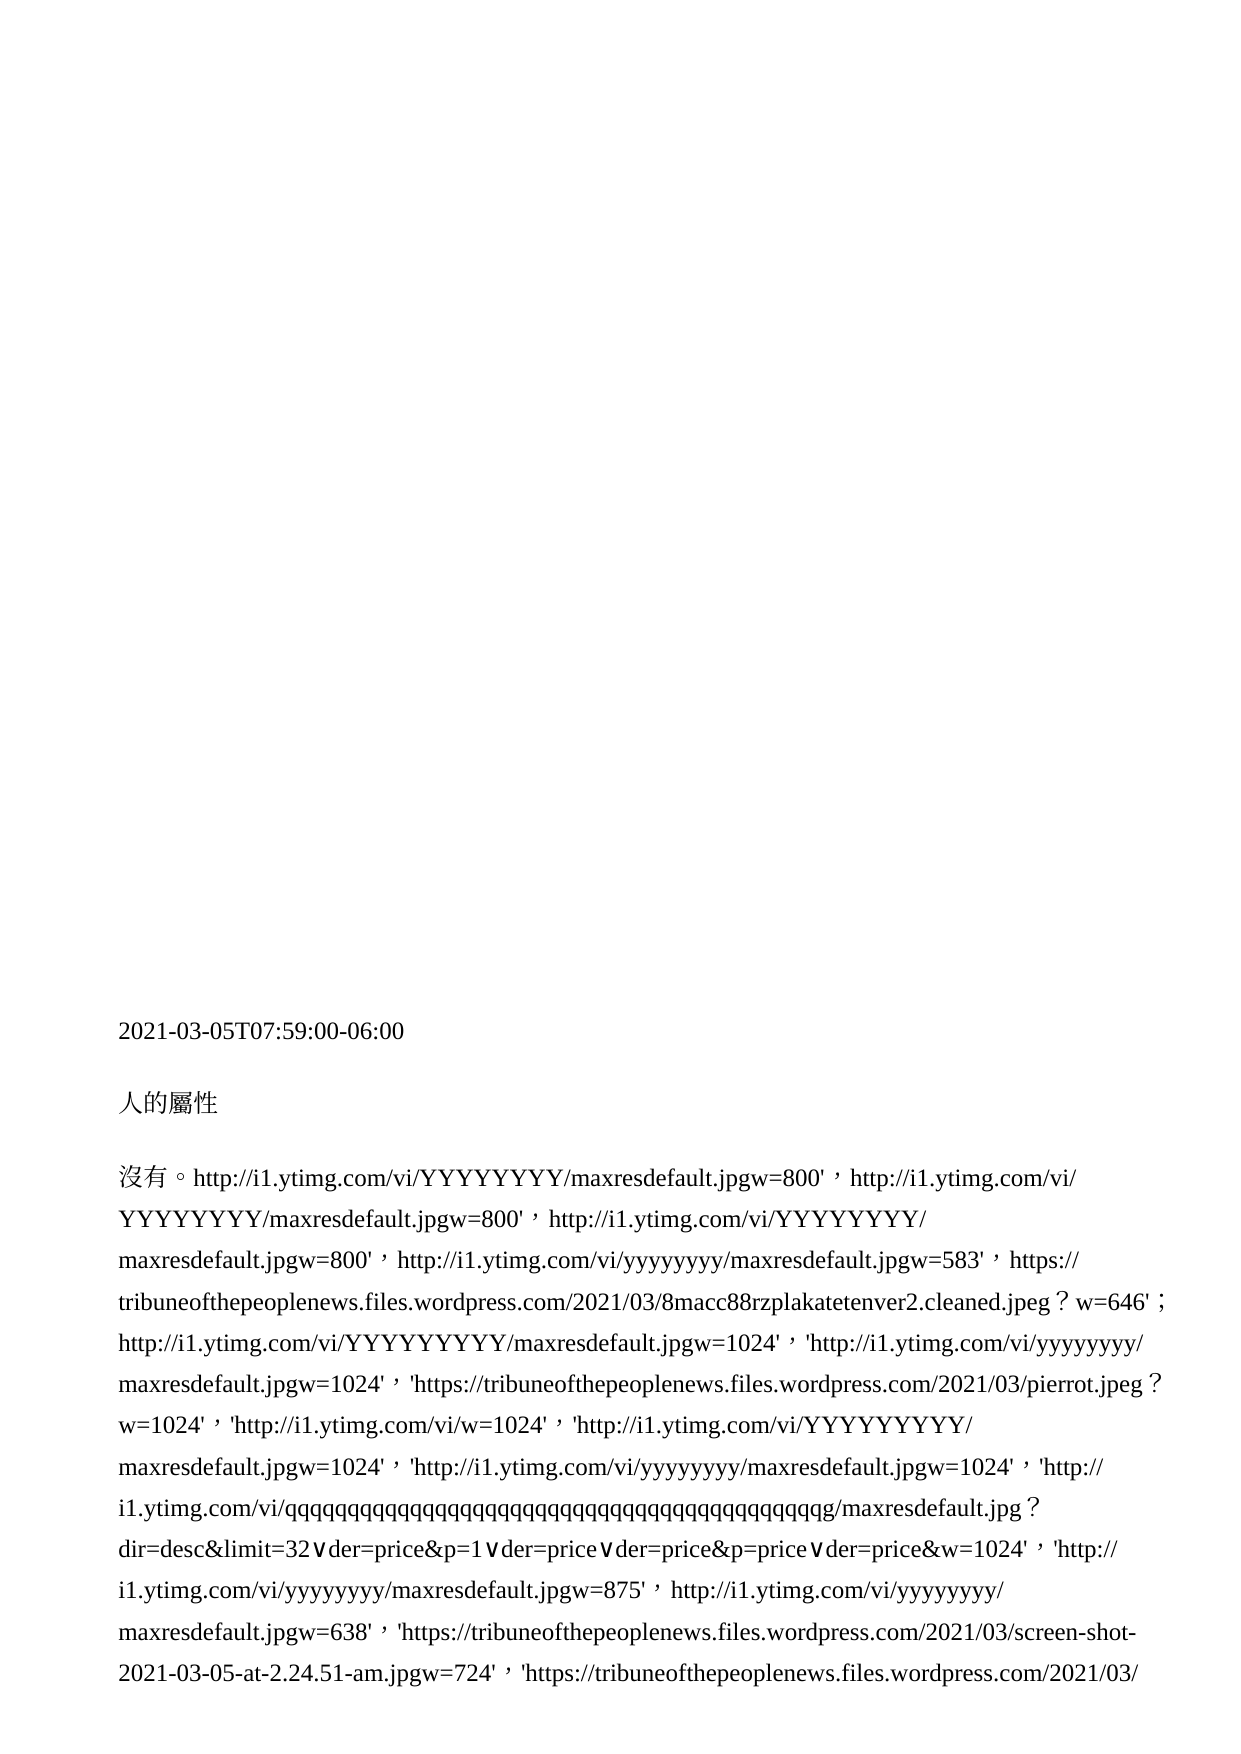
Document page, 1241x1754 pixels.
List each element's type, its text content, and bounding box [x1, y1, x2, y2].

text 2021-03-05T07:59:00-06:00 人的屬性 沒有。http://i1.ytimg.com/vi/YYYYYYYY/maxresdefault.jpgw=800'，http://i1.ytimg.com/vi/YYYYYYYY/maxresdefault.jpgw=800'，http://i1.ytimg.com/vi/YYYYYYYY/maxresdefault.jpgw=800'，http://i1.ytimg.com/vi/yyyyyyyy/maxresdefault.jpgw=583'，https://tribuneofthepeoplenews.files.wordpress.com/2021/03/8macc88rzplakatetenver2.cleaned.jpeg？w=646'；http://i1.ytimg.com/vi/YYYYYYYYY/maxresdefault.jpgw=1024'，'http://i1.ytimg.com/vi/yyyyyyyy/maxresdefault.jpgw=1024'，'https://tribuneofthepeoplenews.files.wordpress.com/2021/03/pierrot.jpeg？w=1024'，'http://i1.ytimg.com/vi/w=1024'，'http://i1.ytimg.com/vi/YYYYYYYYY/maxresdefault.jpgw=1024'，'http://i1.ytimg.com/vi/yyyyyyyy/maxresdefault.jpgw=1024'，'http://i1.ytimg.com/vi/qqqqqqqqqqqqqqqqqqqqqqqqqqqqqqqqqqqqqqqqqqqg/maxresdefault.jpg？dir=desc&limit=32∨der=price&p=1∨der=price∨der=price&p=price∨der=price&w=1024'，'http://i1.ytimg.com/vi/yyyyyyyy/maxresdefault.jpgw=875'，http://i1.ytimg.com/vi/yyyyyyyy/maxresdefault.jpgw=638'，'https://tribuneofthepeoplenews.files.wordpress.com/2021/03/screen-shot-2021-03-05-at-2.24.51-am.jpgw=724'，'https://tribuneofthepeoplenews.files.wordpress.com/2021/03/screen-shot-2021-03-05-at-2.24.44-am-1.jpgw=727'，'https://tribuneofthepeoplenews.files.wordpress.com/2021/03/screen-shot-2021-03-05-at-2.24.59-am-1.jpgw=1024'，'http://i1.ytimg.com/vi/yyyyyyyy/maxresdefault.jpgw=1024'，'http://i1.ytimg.com/vi/yyyyyyyy/maxresdefault.jpgw=1024'，'http://i1.ytimg.com/vi/yyyyyyyy/maxresdefault.jpgw=1024'，'http://i1.ytimg.com/vi/yyyyyyyy/maxresdefault.jpgw=1024'，'http://i1.ytimg.com/vi/yyyyyyyy/maxresdefault.jpgw=1024'，'http://i1.ytimg.com/vi/yyyyyyyy/maxresdefault.jpgw=1024'，'http://i1.ytimg.com/vi/yyyyyyyy/maxresdefault.jpgw=1024'，'http://i1.ytimg.com/vi/YYYYYYYYY/maxresdefault.jpgw=1024'，'http://i1.ytimg.com/vi/yyyyyyyy/maxresdefault.jpgw=1024'，'https://tribuneofthepeoplenews.files.wordpress.com/2021/03/pghiwwd2.jpeg？w=1024'，'http://i1.ytimg.com/vi/yyyyyyyy/maxresdefault.jpgw=1024'，'https://tribuneofthepeoplenews.files.wordpress.com/2021/03/pghiwwd5.jpeg？w=1024'，'https://tribuneofthepeoplenews.files.wordpress.com/2021/03/pghiwwd6.jpeg？w=1024'，'https://tribuneofthepeoplenews.files.wordpress.com/2021/03/pghiwwd7.jpeg？w=1024'，'http://i1.ytimg.com/vi/YYYYYYYYY/maxresdefault.jpgw=1024'，'http://i1.ytimg.com/vi/yyyyyyyy/maxresdefault.jpgw=1024'，'http://i1.ytimg.com/vi/yyyyyyyy/maxresdefault.jpgw=1024'，'http://i1.ytimg.com/vi/yyyyyyyy/maxresdefault.jpgw=1024'，'http://i1.ytimg.com/vi/yyyyyyyy/maxresdefault.jpgw=1024'，'http://i1.ytimg.com/vi/zzzzzzzzzzzzzzzzzzzzzzzzzzzzzzzzzzzzzzzzzzzzzzzzzzzzzzzzzzzzzzzzzzzzzzzzzzzzzzzzzzzzzzzzzzzzzzzzzzzzzzzzzzzzw=1024'，'http://i1.ytimg.com/vi/yyyyyyyy/maxresdefault.jpgw=1024'，'http://i1.ytimg.com/vi/yyyyyyyy/maxresdefault.jpgw=1024'，'http://i1.ytimg.com/vi/yyyyyyyy/maxresdefault.jpgw=1024'，'http://i1.ytimg.com/vi/yyyyyyyy/maxresdefault.jpgw=1024'，'http://i1.ytimg.com/vi/yyyyyyyy/maxresdefault.jpgw=1024'，'http://i1.ytimg.com/vi/yyyyyyyy/maxresdefault.jpg') [“未分類”，“鬥爭中的一週”] 印度 根據印度統治階級媒體的報道，人民解放游擊隊（PLGA）在恰蒂斯加爾邦的四次單獨行動，包括交火和兩個簡易爆炸裝置，導致兩名反動武裝成員死亡，另外兩人受傷。此外，據報道，一名警察間諜在馬哈拉施特拉邦被殲滅。巴西， 庫裡蒂巴的抗議者用燃燒輪胎的路障和寫著“現在為人民接種疫苗”的橫幅封鎖了兩條主要道路！緊急援助最低工資現在！路障擋住了40分鐘到1小時的交通，同時避開了軍警。德國， 在不萊梅港、不萊梅和埃森的各個社群都有宣傳國際勞動婦女節示威的傳單。 在布雷默黑文的一個公園入口處豎起了兩條橫幅，紀念國際勞動婦女節。橫幅上寫著：“女人們出來戰鬥！對抗緊急狀態和危機！為了革命婦女運動！" 法國革命家皮埃爾·奧弗尼逝世49週年的塗鴉在弗賴堡被記錄在案。塗鴉上寫著：“別忘了！沒有寬恕！皮埃爾奧弗尼是不朽的！還有法語。奧地利， 奧地利人民自決委員會與反法西斯分子和移民工人一起，在林茨組織了一次集會，要求將失業救濟金提高到80%，並打出“將失業救濟金提高到80%”的橫幅！海報上寫著“戰鬥和抵抗！示威者還提出要求以全額工資和員工補償減少工作時間。丹麥， 哥本哈根Nerrebro區的一座天橋上，懸掛著宣傳國際勞動婦女節的橫幅。法國， 這位革命青年紀念法國汽車廠工人皮埃爾·奧弗尼（Pierre Overney）被謀殺49週年，他因向工人分發小冊子而被一名保安殺害，在克萊蒙特·費朗、波爾多、格勒諾布林、金甘普、里昂、聖艾蒂安等城市採取了許多行動，巴黎通過塗鴉和標語“皮埃爾·奧維尼，工人階級的英雄！“我們不會下毒！" 一個特別的紀念活動是在巴黎的英雄墓前舉行的，有演講和革命歌曲。一幅肖像和一期革命報紙《人民事業報》（La Cause du Peuple）都留在了他的墓前，他是該報的撰稿人。 一幅聲援加泰羅尼亞政治犯帕布羅·哈塞爾的壁畫就這樣被記錄下來，上面寫著：“帕布羅·哈塞爾的自由！哥倫比亞 麥德林的青年抵抗組織（Resistencia Juvenil）向人們講述了COVID-19疫苗的生產和分發過程，以及爭取獲得疫苗的必要性。小組前往安蒂奧基亞大學的一個聾啞營，在那裡他們與一名翻譯傳遞了同樣的資訊。年輕人在出遊時提出了兩個要求：“讓富人為危機買單！還有“現在就為人民接種疫苗！與巴西和墨西哥革命者的呼籲相呼應。在2260億農村援助中，90%給了大公司 厄瓜多， 貧農委員會和其他農民組織在卡奇的埃爾科拉鬆舉行了一次集會。大會討論了打擊大型礦業公司的必要性，將其與土地鬥爭和土地革命聯絡起來，作為新民主主義革命的一部分。美國 奧斯汀。 奧斯汀到處都有塗鴉展覽，宣傳國際勞動婦女節，口號是“婦女能撐半邊天！“讓統治階級為自己的危機買單！釋放婦女的怒火，成為無產階級革命的強大力量！“三八國際勞動婦女節！" 匹茲堡。 匹茲堡有人看到宣傳國際勞動婦女節的塗鴉，上面寫著“婦女撐起半邊天”，“讓統治階級為自己的危機買單！釋放婦女的怒火，作為無產階級革命的力量！“三八國際勞動婦女節。” 洛杉磯縣 洛杉磯到處都可以看到國際勞動婦女節的塗鴉和海報。海報上寫著，“3月8日，國際勞動婦女節。釋放婦女的怒火，作為無產階級革命的力量！國際勞動婦女節萬歲！海報上還附有祕魯的諾拉同志和中國的江青等共產黨女領導人的照片。城市裡記載的塗鴉上寫著：“女人撐起半邊天！三八國際勞動婦女節！" 堪薩斯城， 塗鴉上寫著，“讓統治階級為自己的危機付出代價！三八國際勞動婦女節，婦女撐起半邊天！三八國際勞動婦女節！“在堪薩斯城。 塗鴉上寫著：“反抗是對的！五一國際勞動節！“有人看見他拿著錘子和鐮刀。 紀念約拉同志的塗鴉上寫著“約拉同志，在鬥爭中現身”的錘子和鐮刀伴隨著文字。 奧克斯納德 奧克斯納德的塗鴉上寫著：“女人能頂半邊天！三八國際勞動婦女節！" 促銷活動奧蘭多，佛羅里達州匹茲堡，賓夕法尼亞州匹茲堡，賓夕法尼亞州匹茲堡 革命支援新聞業 當你在這裡的時候，請考慮捐贈，這樣我們可以繼續用我們的報道服務人民！ 點選矩陣 分享這個：Twitter Facebook喜歡這樣：喜歡載入。。。相關的 [118, 983, 1181, 1689]
